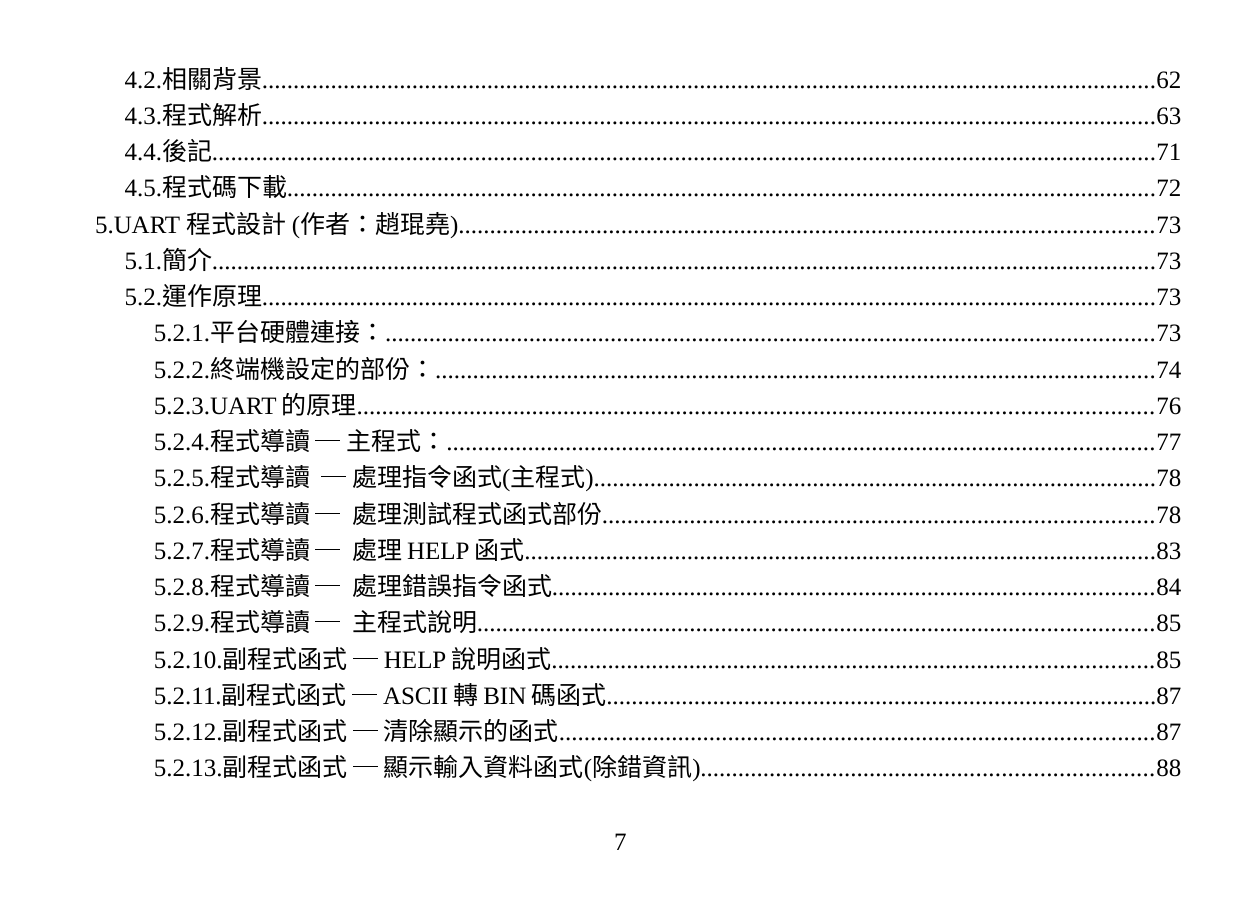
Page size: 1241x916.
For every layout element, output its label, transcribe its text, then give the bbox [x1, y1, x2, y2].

text 5.2.7.程式導讀 ─ 處理HELP函式 83 [147, 530, 1181, 567]
text 4.5.程式碼下載 72 [118, 168, 1181, 204]
text 4.4.後記 71 [118, 132, 1181, 168]
text 5.UART 程式設計 (作者：趙琨堯) 73 [88, 204, 1181, 240]
text 5.2.9.程式導讀 ─ 主程式說明 85 [147, 603, 1181, 639]
text 5.2.3.UART的原理 76 [147, 385, 1181, 422]
text 4.2.相關背景 62 [118, 59, 1181, 95]
text 5.2.11.副程式函式 ─ ASCII轉BIN碼函式 87 [147, 675, 1181, 712]
text 5.2.運作原理 73 [118, 277, 1181, 313]
text 5.2.12.副程式函式 ─ 清除顯示的函式 87 [147, 712, 1181, 748]
text 5.2.8.程式導讀 ─ 處理錯誤指令函式 84 [147, 567, 1181, 603]
text 5.1.簡介 73 [118, 240, 1181, 277]
text 4.3.程式解析 63 [118, 95, 1181, 132]
text 5.2.1.平台硬體連接： 73 [147, 313, 1181, 349]
text 5.2.2.終端機設定的部份： 74 [147, 349, 1181, 385]
text 5.2.10.副程式函式 ─ HELP說明函式 85 [147, 639, 1181, 675]
text 5.2.6.程式導讀 ─ 處理測試程式函式部份 78 [147, 494, 1181, 530]
text 5.2.5.程式導讀 ─ 處理指令函式(主程式) 78 [147, 458, 1181, 494]
text 5.2.13.副程式函式 ─ 顯示輸入資料函式(除錯資訊) 88 [147, 748, 1181, 784]
text 5.2.4.程式導讀 ─ 主程式： 77 [147, 422, 1181, 458]
